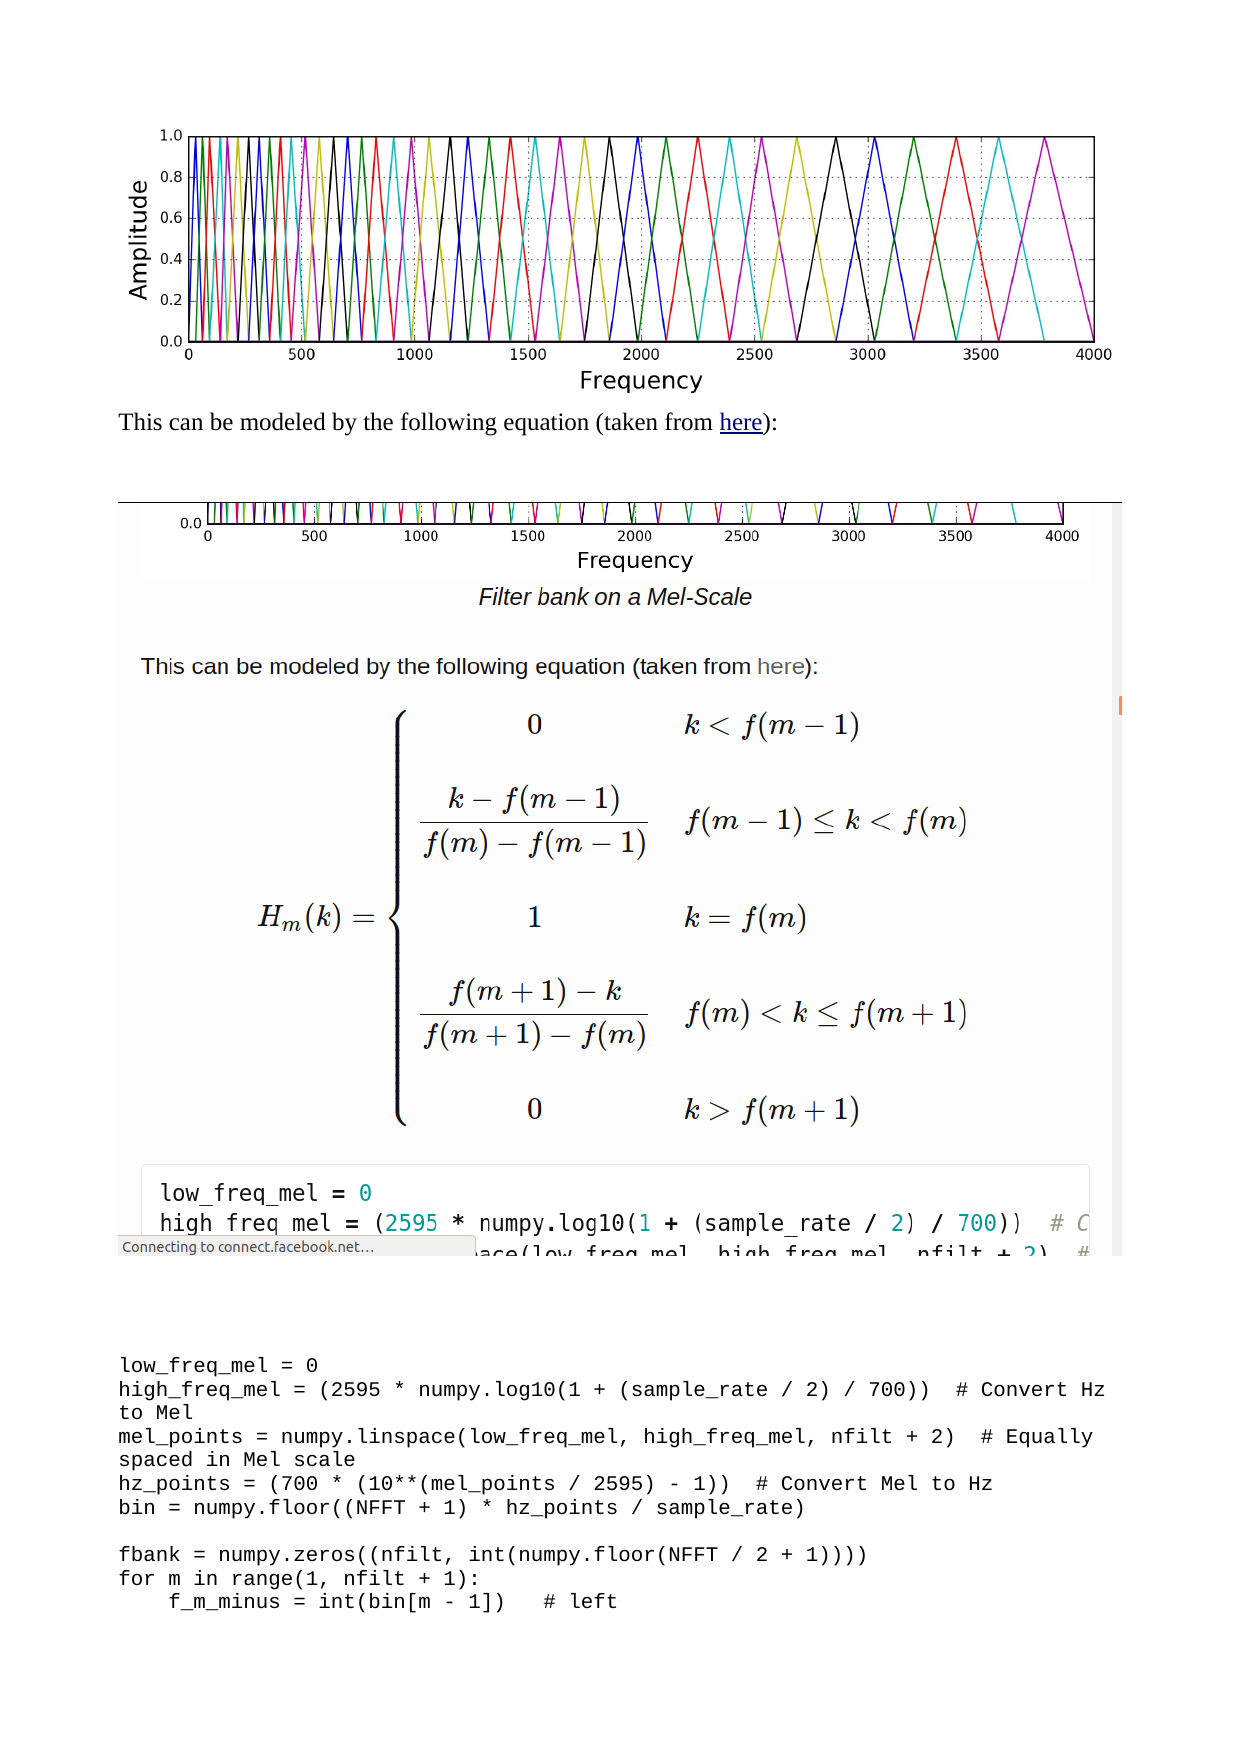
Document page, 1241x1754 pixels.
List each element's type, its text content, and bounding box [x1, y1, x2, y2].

picture [118, 118, 1123, 403]
text hz_points = (700 * (10**(mel_points / 2595) - 1)) # Convert Mel to Hz [118, 1473, 1122, 1497]
text low_freq_mel = 0 [118, 1355, 1122, 1378]
text for m in range(1, nfilt + 1): [118, 1568, 1122, 1591]
picture [118, 502, 1123, 1256]
text mel_points = numpy.linspace(low_freq_mel, high_freq_mel, nfilt + 2) # Equally spaced in Mel scale [118, 1426, 1122, 1473]
text f_m_minus = int(bin[m - 1]) # left [118, 1591, 1122, 1615]
text bin = numpy.floor((NFFT + 1) * hz_points / sample_rate) [118, 1497, 1122, 1520]
text high_freq_mel = (2595 * numpy.log10(1 + (sample_rate / 2) / 700)) # Convert Hz to Mel [118, 1378, 1122, 1426]
text This can be modeled by the following equation (taken from here): [118, 403, 1122, 436]
text fbank = numpy.zeros((nfilt, int(numpy.floor(NFFT / 2 + 1)))) [118, 1544, 1122, 1568]
